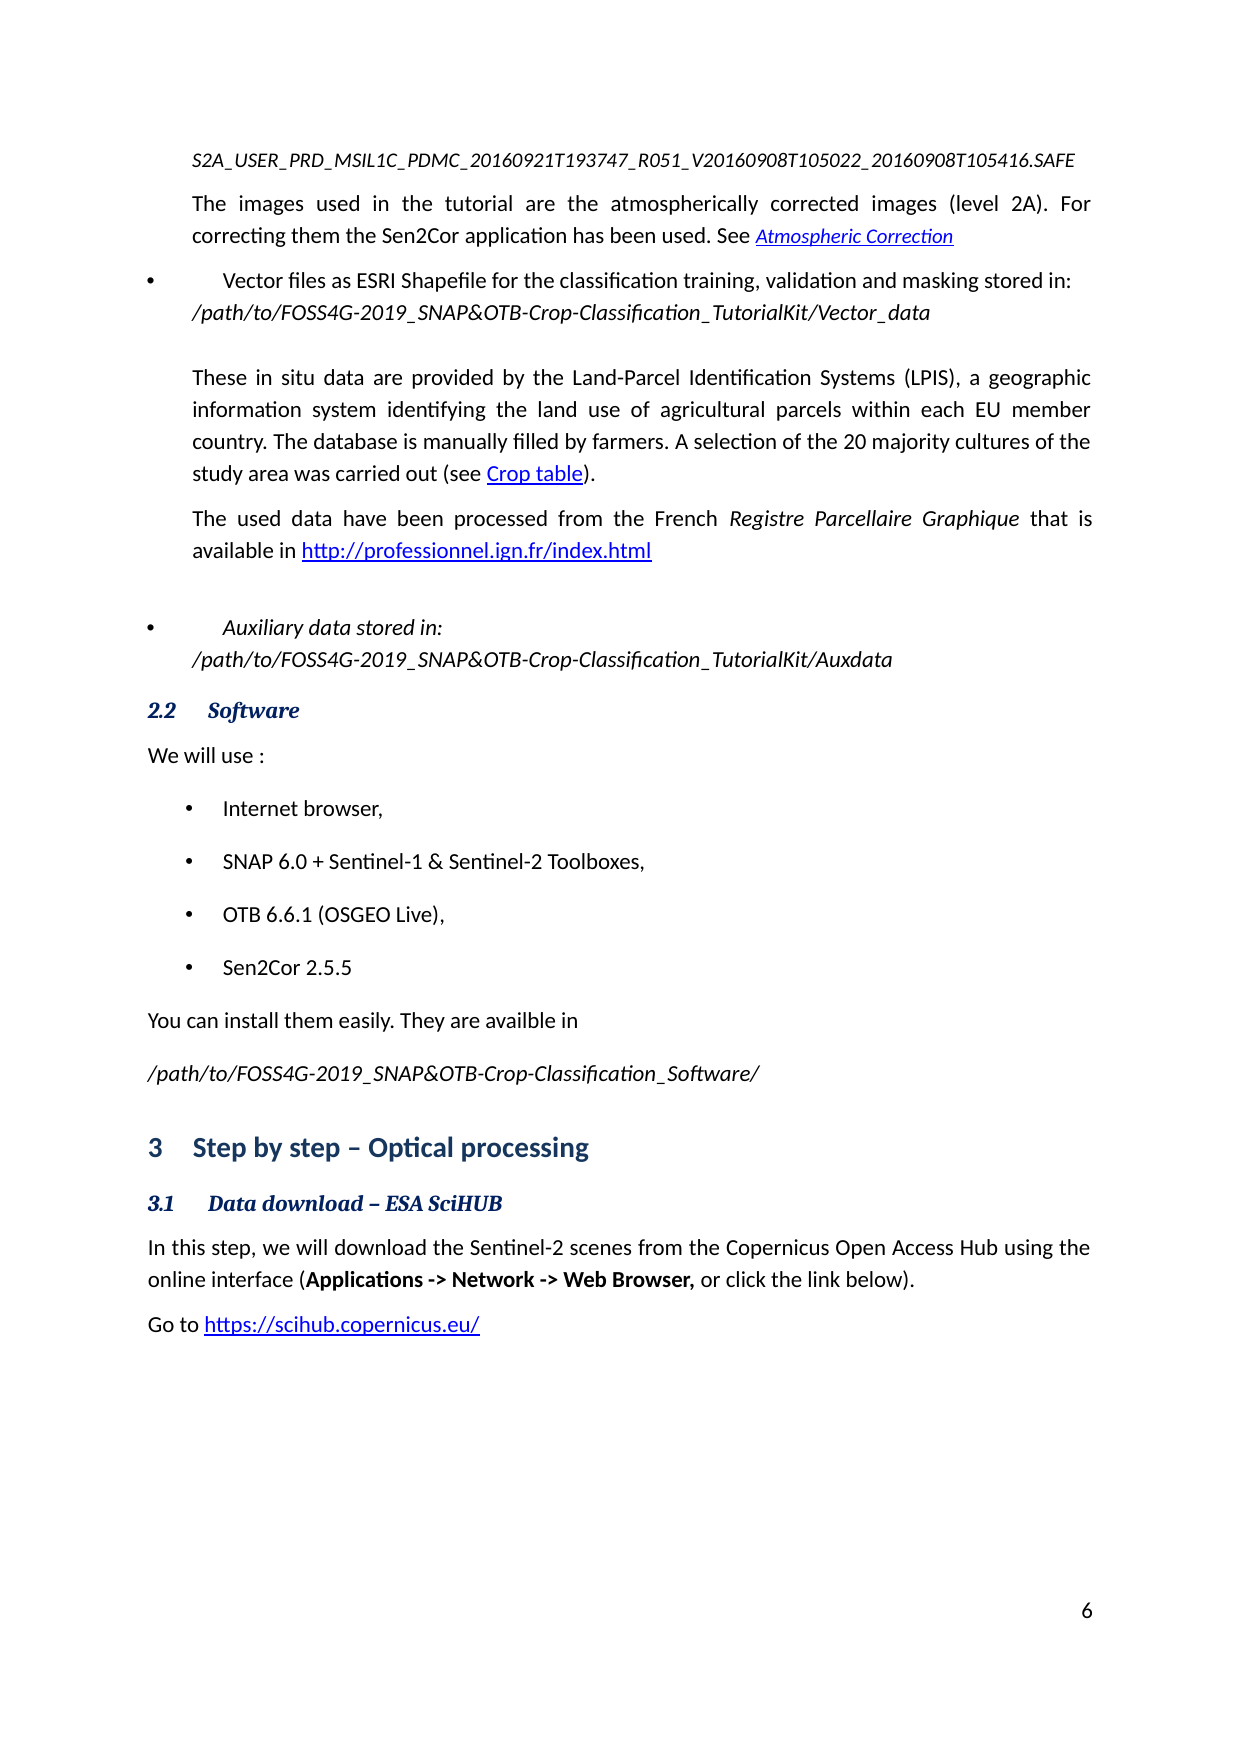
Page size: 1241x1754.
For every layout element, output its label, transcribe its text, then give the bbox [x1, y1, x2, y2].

text In this step, we will download the Sentinel-2 scenes from the Copernicus Open Access Hub using the online interface (Applications -> Network -> Web Browser, or click the link below). [148, 1233, 1093, 1293]
text The images used in the tutorial are the atmospherically corrected images (level 2A). For correcting them the Sen2Cor application has been used. See Atmospheric Correction [192, 189, 1093, 249]
text These in situ data are provided by the Land-Parcel Identification Systems (LPIS), a geographic information system identifying the land use of agricultural parcels within each EU member country. The database is manually filled by farmers. A selection of the 20 majority cultures of the study area was carried out (see Crop table). [192, 363, 1093, 487]
text /path/to/FOSS4G-2019_SNAP&OTB-Crop-Classification_TutorialKit/Auxdata [192, 645, 1093, 673]
text The used data have been processed from the French Registre Parcellaire Graphique that is available in http://professionnel.ign.fr/index.html [192, 504, 1093, 564]
text We will use : [148, 741, 1093, 769]
list OTB 6.6.1 (OSGEO Live), [185, 900, 1093, 928]
list Auxiliary data stored in: [146, 613, 1093, 641]
text /path/to/FOSS4G-2019_SNAP&OTB-Crop-Classification_TutorialKit/Vector_data [192, 298, 1093, 326]
list Internet browser, [185, 794, 1093, 822]
list Vector files as ESRI Shapefile for the classification training, validation and masking stored in: [146, 266, 1093, 294]
subtitle Data download – ESA SciHUB [148, 1191, 1093, 1217]
text Go to https://scihub.copernicus.eu/ [148, 1310, 1093, 1338]
subtitle Step by step – Optical processing [148, 1129, 1093, 1164]
text /path/to/FOSS4G-2019_SNAP&OTB-Crop-Classification_Software/ [148, 1059, 1093, 1087]
list Sen2Cor 2.5.5 [185, 953, 1093, 981]
subtitle Software [148, 698, 1093, 724]
list SNAP 6.0 + Sentinel-1 & Sentinel-2 Toolboxes, [185, 847, 1093, 875]
text You can install them easily. They are availble in [148, 1006, 1093, 1034]
text S2A_USER_PRD_MSIL1C_PDMC_20160921T193747_R051_V20160908T105022_20160908T105416.SAFE [192, 148, 1093, 173]
